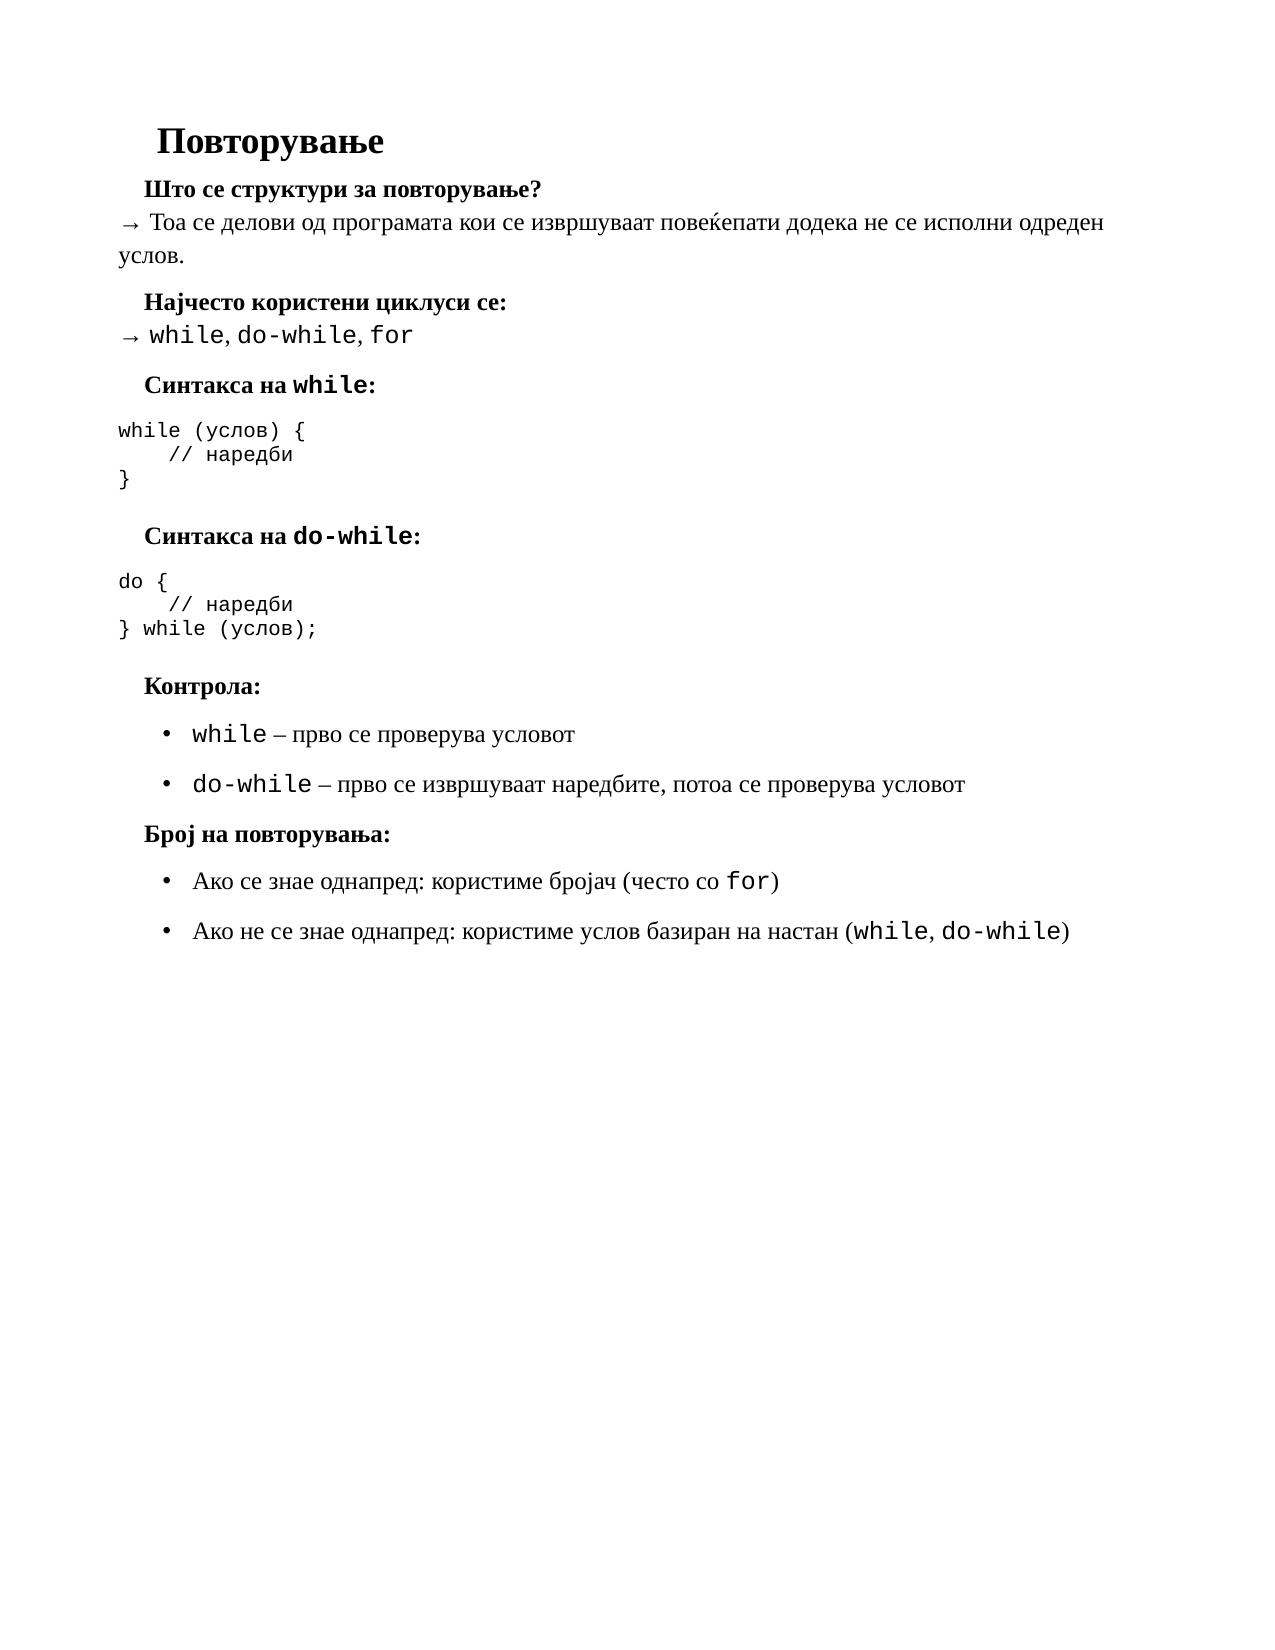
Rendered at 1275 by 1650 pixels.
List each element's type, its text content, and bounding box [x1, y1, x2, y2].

text ✅ Контрола: [118, 671, 1157, 700]
text ✅ Синтакса на while: [118, 370, 1157, 401]
text // наредби [118, 444, 1157, 468]
text do { [118, 571, 1157, 594]
text ✅ Број на повторувања: [118, 819, 1157, 848]
text // наредби [118, 594, 1157, 618]
list Ако се знае однапред: користиме бројач (често со for) [162, 866, 1157, 897]
text } [118, 468, 1157, 491]
text } while (услов); [118, 618, 1157, 642]
list while – прво се проверува условот [162, 719, 1157, 750]
text ✅ Што се структури за повторување? → Тоа се делови од програмата кои се извршуваат повеќепати додека не се исполни одреден услов. [118, 174, 1157, 268]
list Ако не се знае однапред: користиме услов базиран на настан (while, do-while) [162, 916, 1157, 947]
text ✅ Најчесто користени циклуси се: → while, do-while, for [118, 287, 1157, 351]
subtitle 🧠 Повторување [118, 118, 1157, 161]
list do-while – прво се извршуваат наредбите, потоа се проверува условот [162, 769, 1157, 800]
text while (услов) { [118, 420, 1157, 444]
text ✅ Синтакса на do-while: [118, 521, 1157, 552]
